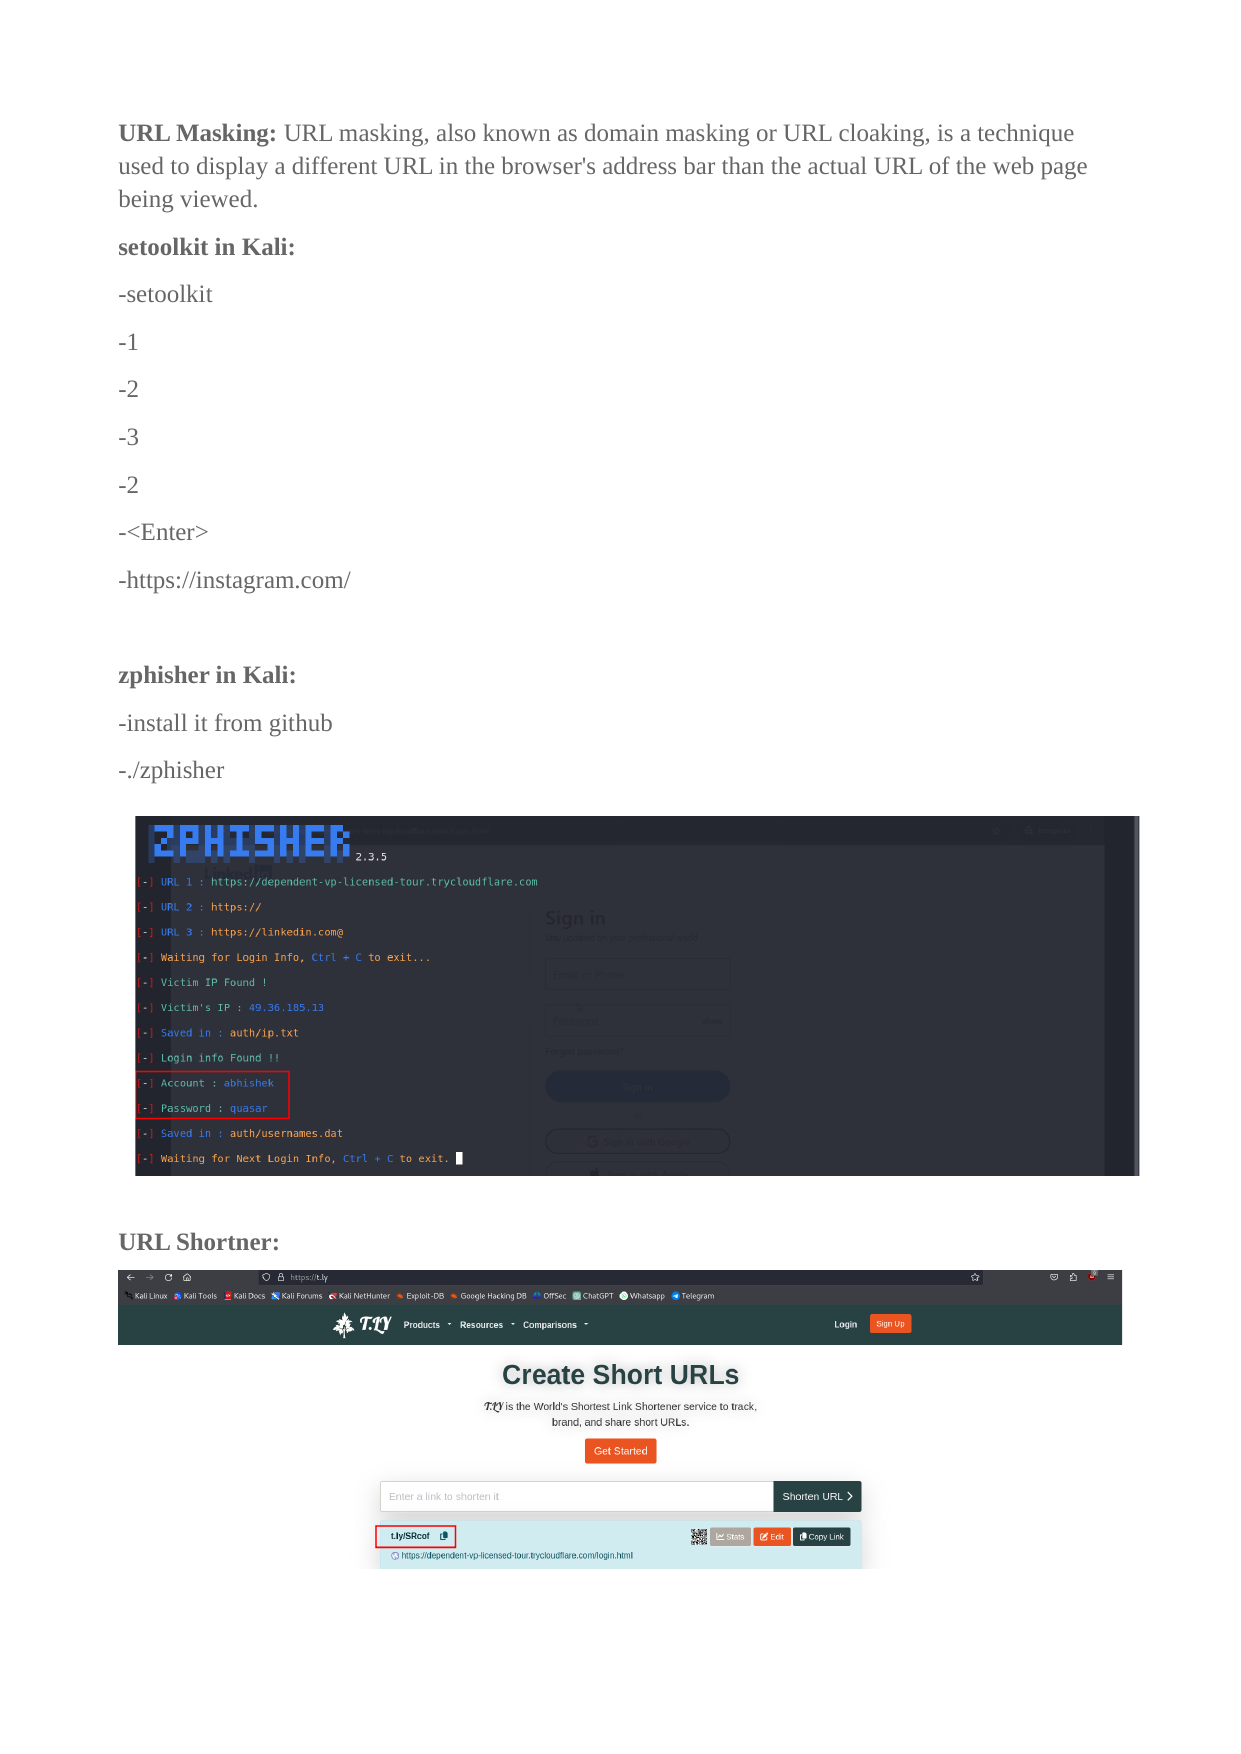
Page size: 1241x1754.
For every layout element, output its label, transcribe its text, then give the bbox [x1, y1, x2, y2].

text URL Masking: URL masking, also known as domain masking or URL cloaking, is a technique used to display a different URL in the browser's address bar than the actual URL of the web page being viewed. [118, 118, 1122, 213]
text -2 [118, 374, 1122, 403]
text -<Enter> [118, 517, 1122, 546]
text -1 [118, 327, 1122, 356]
text -setoolkit [118, 279, 1122, 308]
text -https://instagram.com/ [118, 565, 1122, 594]
text -install it from github [118, 708, 1122, 737]
text setoolkit in Kali: [118, 232, 1122, 261]
text -2 [118, 470, 1122, 498]
picture [118, 1270, 1123, 1569]
text -./zphisher [118, 755, 1122, 784]
text URL Shortner: [118, 1227, 1122, 1256]
text -3 [118, 422, 1122, 451]
picture [135, 816, 1140, 1176]
text zphisher in Kali: [118, 660, 1122, 689]
